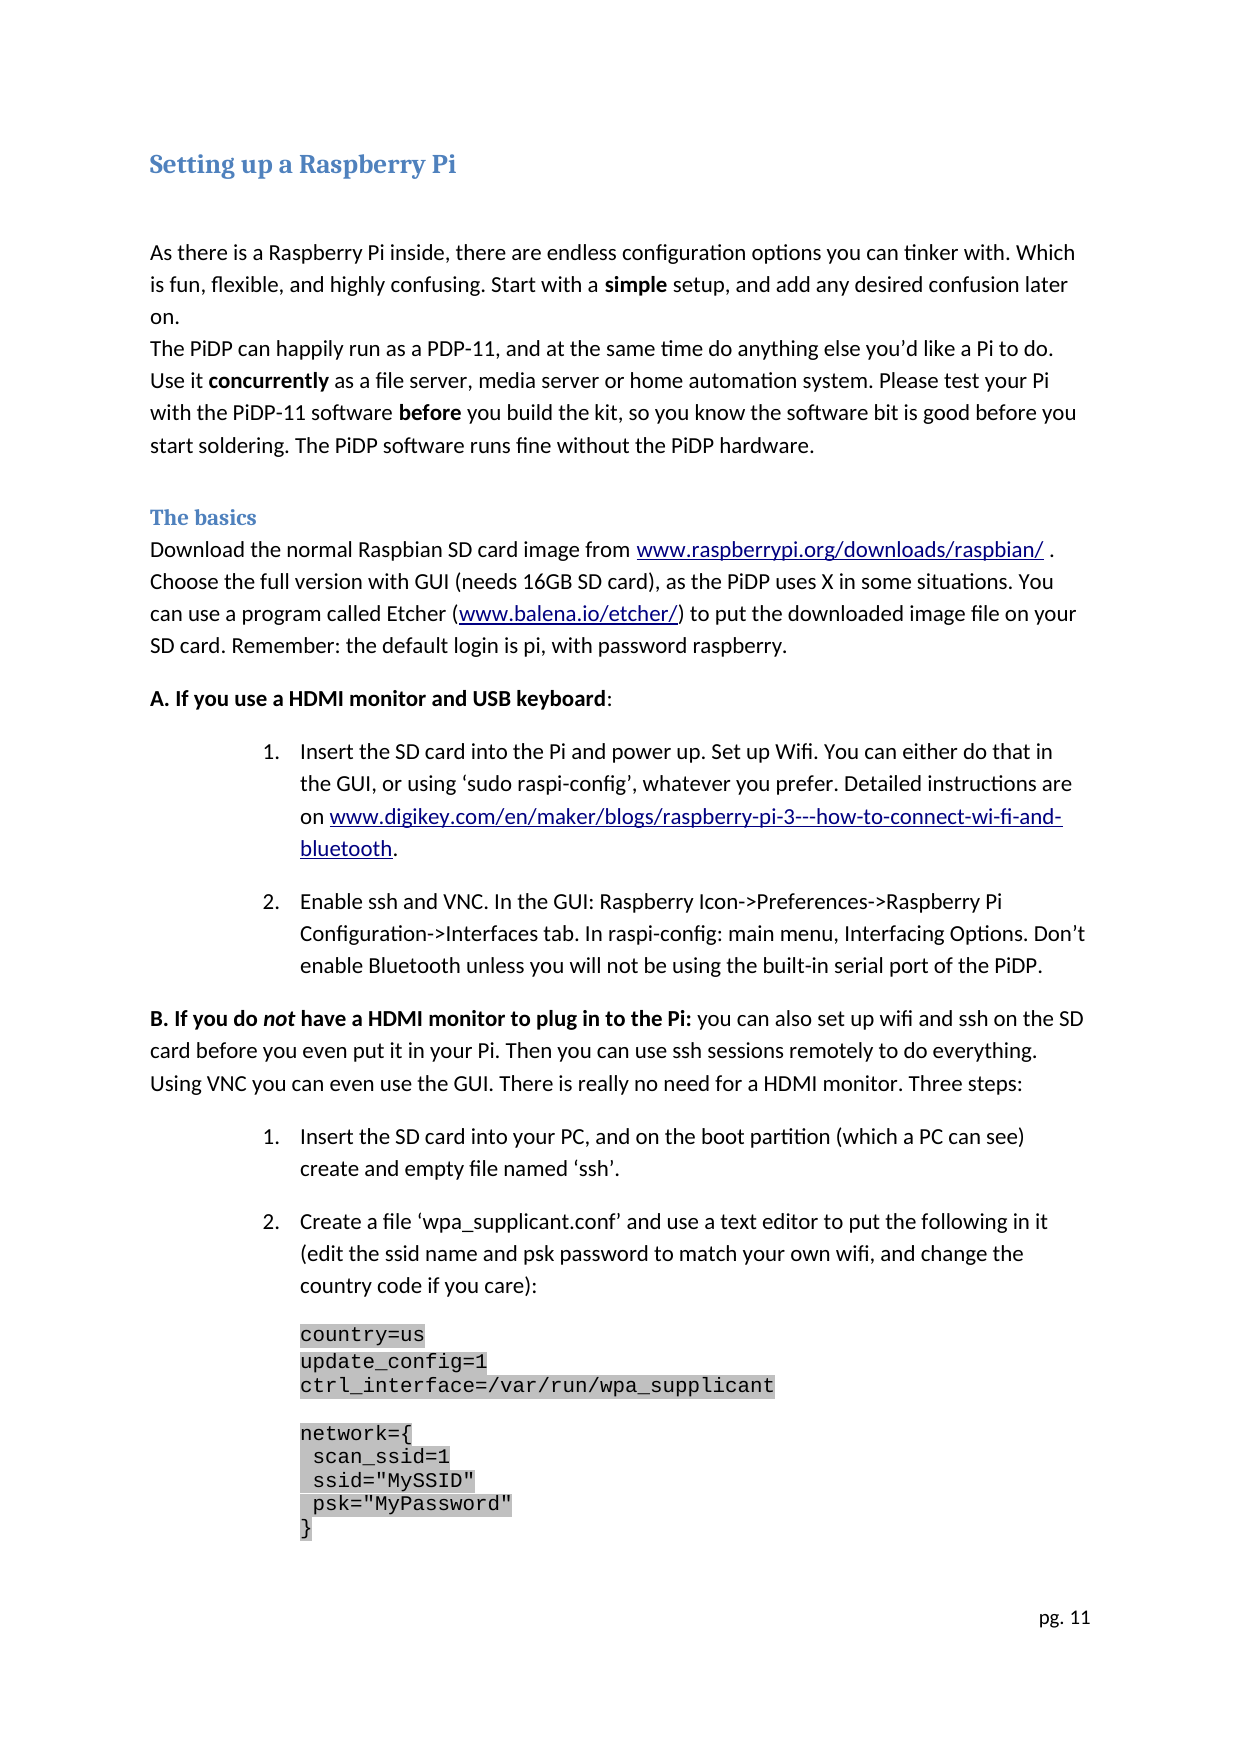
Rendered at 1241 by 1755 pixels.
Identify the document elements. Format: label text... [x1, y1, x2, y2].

text country=us [300, 1324, 1090, 1348]
list Insert the SD card into your PC, and on the boot partition (which a PC can see) create and empty file named ‘ssh’. [262, 1122, 1090, 1182]
list Create a file ‘wpa_supplicant.conf’ and use a text editor to put the following in it (edit the ssid name and psk password to match your own wifi, and change the country code if you care): [262, 1207, 1090, 1299]
text B. If you do not have a HDMI monitor to plug in to the Pi: you can also set up wifi and ssh on the SD card before you even put it in your Pi. Then you can use ssh sessions remotely to do everything. Using VNC you can even use the GUI. There is really no need for a HDMI monitor. Three steps: [150, 1004, 1090, 1097]
text psk="MyPassword" [300, 1493, 1090, 1517]
list Insert the SD card into the Pi and power up. Set up Wifi. You can either do that in the GUI, or using ‘sudo raspi-config’, whatever you prefer. Detailed instructions are on www.digikey.com/en/maker/blogs/raspberry-pi-3---how-to-connect-wi-fi-and-bluetooth. [262, 737, 1090, 862]
text network={ [300, 1422, 1090, 1446]
text scan_ssid=1 [300, 1446, 1090, 1470]
text } [300, 1517, 1090, 1569]
list Enable ssh and VNC. In the GUI: Raspberry Icon->Preferences->Raspberry Pi Configuration->Interfaces tab. In raspi-config: main menu, Interfacing Options. Don’t enable Bluetooth unless you will not be using the built-in serial port of the PiDP. [262, 887, 1090, 979]
subtitle The basics [150, 504, 1090, 531]
text Download the normal Raspbian SD card image from www.raspberrypi.org/downloads/raspbian/ . Choose the full version with GUI (needs 16GB SD card), as the PiDP uses X in some situations. You can use a program called Etcher (www.balena.io/etcher/) to put the downloaded image file on your SD card. Remember: the default login is pi, with password raspberry. [150, 535, 1090, 659]
text As there is a Raspberry Pi inside, there are endless configuration options you can tinker with. Which is fun, flexible, and highly confusing. Start with a simple setup, and add any desired confusion later on. The PiDP can happily run as a PDP-11, and at the same time do anything else you’d like a Pi to do. Use it concurrently as a file server, media server or home automation system. Please test your Pi with the PiDP-11 software before you build the kit, so you know the software bit is good before you start soldering. The PiDP software runs fine without the PiDP hardware. [150, 238, 1090, 459]
text update_config=1 [300, 1352, 1090, 1375]
subtitle Setting up a Raspberry Pi [150, 149, 1090, 180]
text ssid="MySSID" [300, 1470, 1090, 1493]
text A. If you use a HDMI monitor and USB keyboard: [150, 684, 1090, 712]
text ctrl_interface=/var/run/wpa_supplicant [300, 1375, 1090, 1399]
